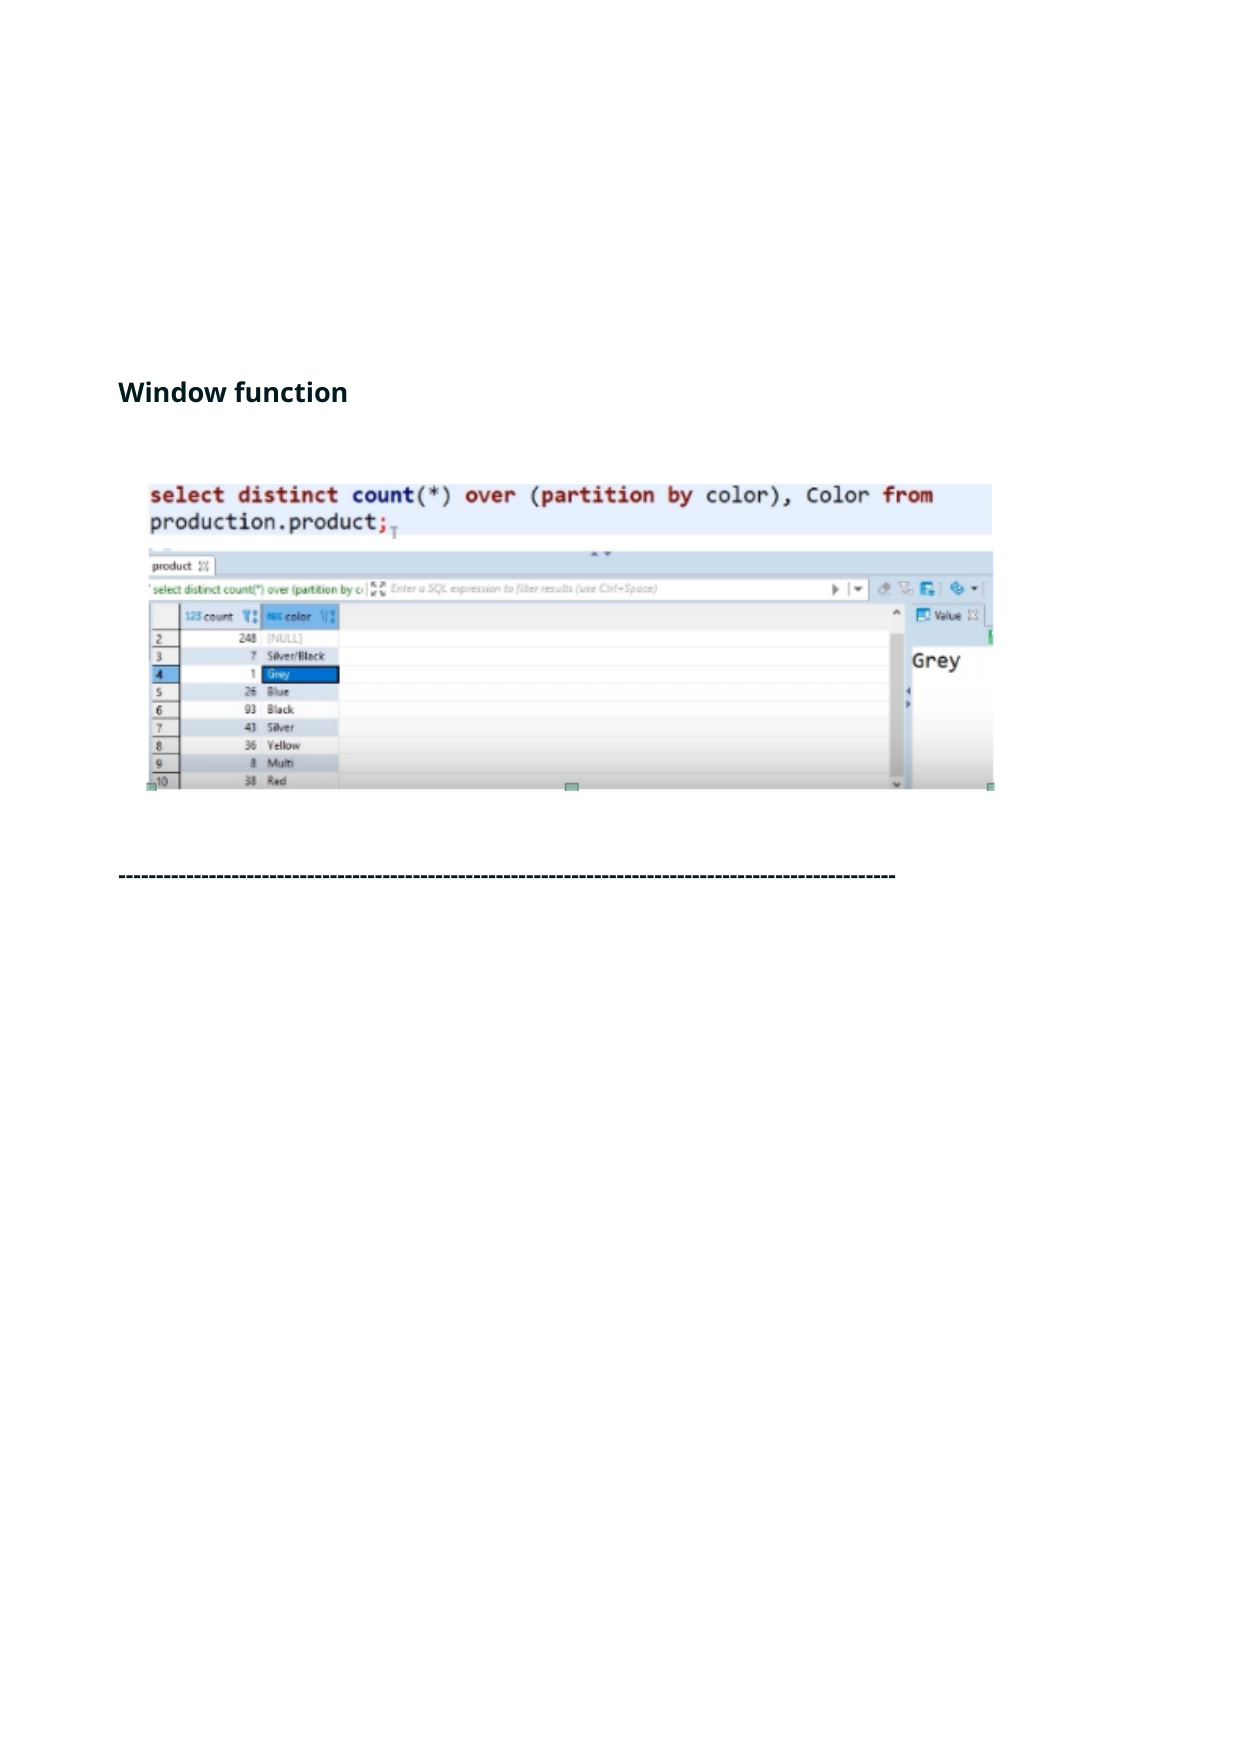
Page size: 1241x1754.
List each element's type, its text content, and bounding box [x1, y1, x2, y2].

picture [146, 548, 995, 791]
text Window function [118, 374, 1122, 411]
text ------------------------------------------------------------------------------------------------------- [118, 858, 1122, 891]
picture [146, 484, 993, 539]
